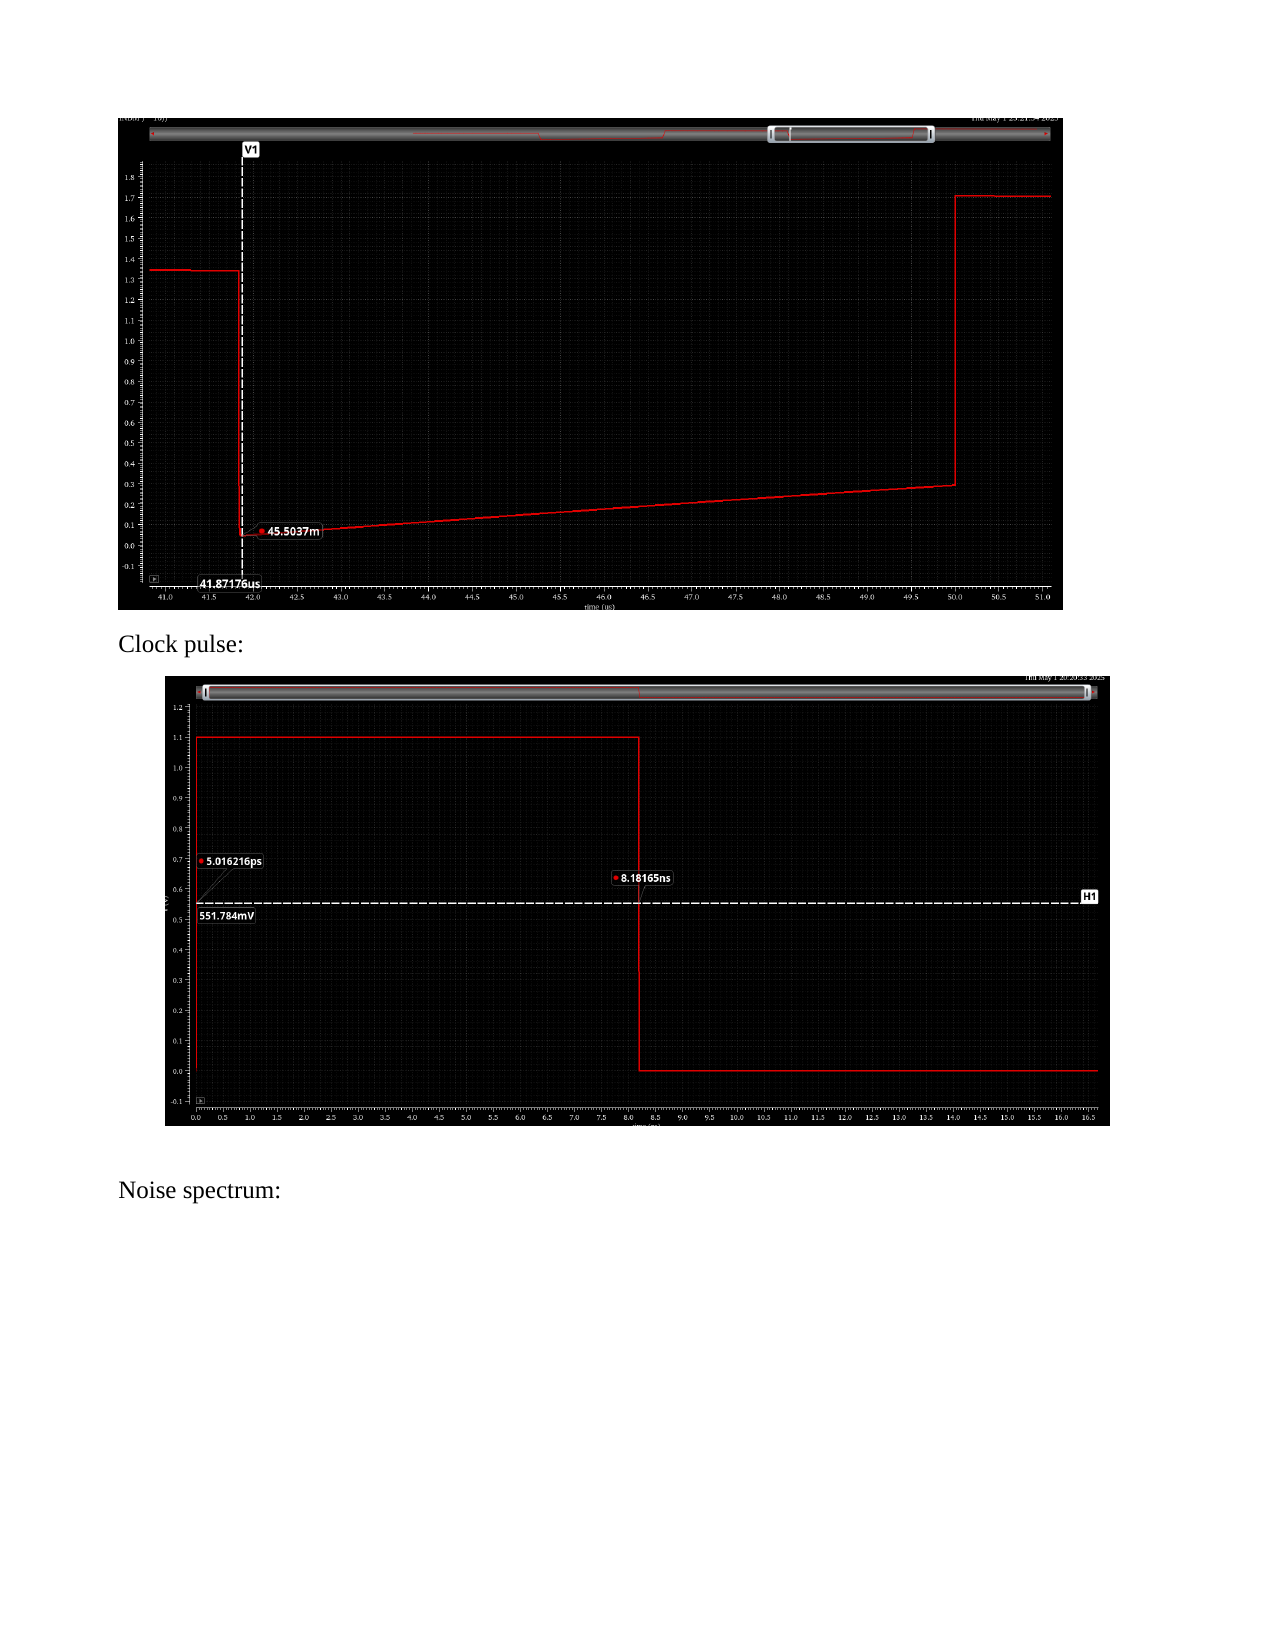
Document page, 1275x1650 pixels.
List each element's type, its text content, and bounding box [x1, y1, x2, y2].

picture [118, 118, 1063, 610]
text Clock pulse: [118, 629, 1157, 658]
text Noise spectrum: [118, 1176, 1157, 1204]
picture [165, 676, 1110, 1126]
